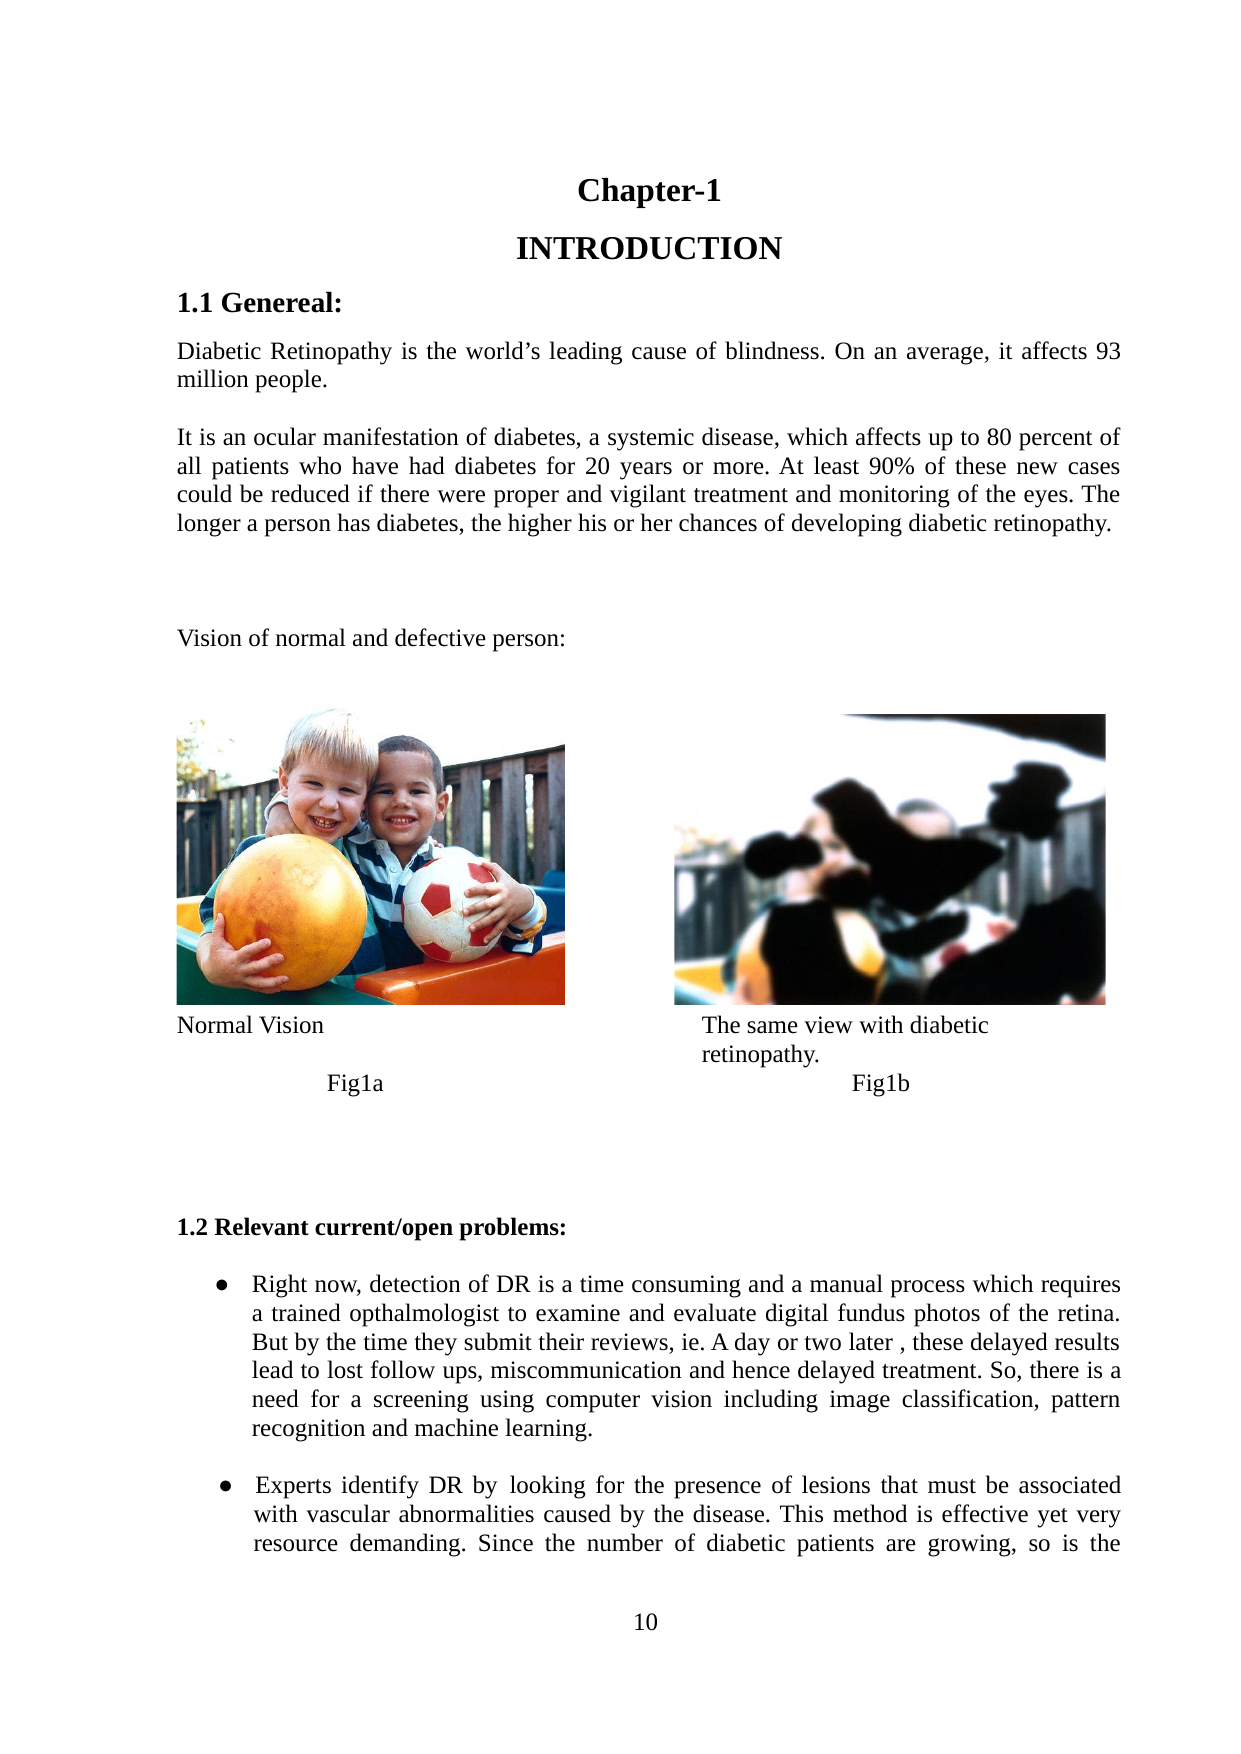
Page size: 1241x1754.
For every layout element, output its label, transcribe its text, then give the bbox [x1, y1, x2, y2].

text 1.1 Genereal: [177, 285, 1122, 319]
text Diabetic Retinopathy is the world’s leading cause of blindness. On an average, it affects 93 million people. [177, 336, 1122, 393]
picture [176, 680, 565, 1005]
list aExperts identify DR by alooking for the presence of lesions that must be associated with vascular abnormalities caused by the disease. This method is effective yet very resource demanding. Since the number of diabetic patients are growing, so is the [218, 1471, 1122, 1557]
text Normal Vision The same view with diabetic [177, 1011, 1122, 1039]
text Fig1a Fig1b [177, 1068, 1122, 1097]
text Vision of normal and defective person: [177, 623, 1122, 652]
picture [674, 714, 1106, 1005]
text It is an ocular manifestation of diabetes, a systemic disease, which affects up to 80 percent of all patients who have had diabetes for 20 years or more. At least 90% of these new cases could be reduced if there were proper and vigilant treatment and monitoring of the eyes. The longer a person has diabetes, the higher his or her chances of developing diabetic retinopathy. [177, 422, 1122, 537]
text Chapter-1 [177, 170, 1122, 209]
text INTRODUCTION [177, 228, 1122, 266]
text 1.2 Relevant current/open problems: [177, 1212, 1122, 1241]
list Right now, detection of DR is a time consuming and a manual process which requires a trained opthalmologist to examine and evaluate digital fundus photos of the retina. But by the time they submit their reviews, ie. A day or two later , these delayed results lead to lost follow ups, miscommunication and hence delayed treatment. So, there is a need for a screening using computer vision including image classification, pattern recognition and machine learning. [214, 1269, 1122, 1442]
text retinopathy. [702, 1039, 1122, 1068]
